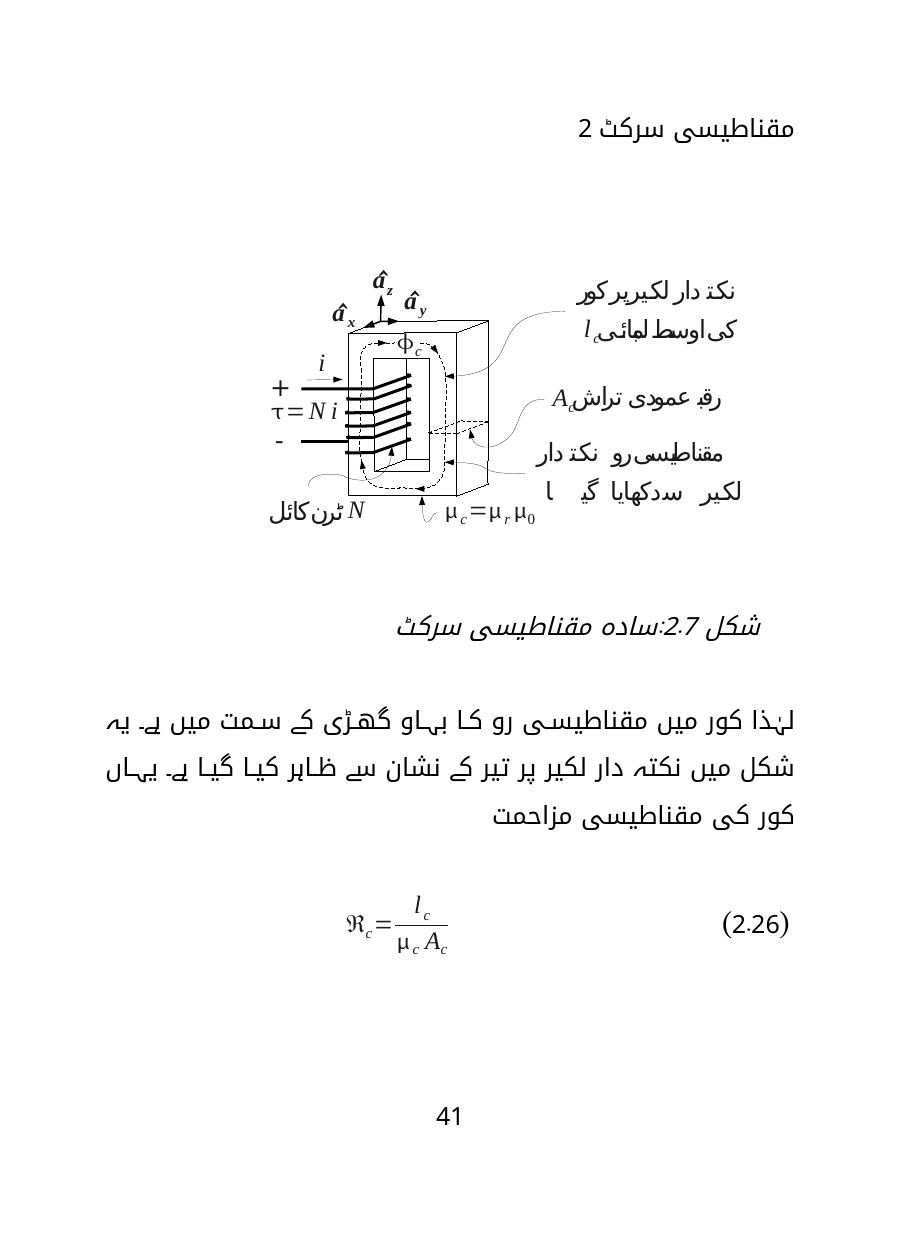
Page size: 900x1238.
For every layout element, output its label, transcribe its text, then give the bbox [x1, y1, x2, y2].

text لہٰذا کور میں مقناطیسی رو کا بہاو گھڑی کے سمت میں ہے۔ یہ شکل میں نکتہ دار لکیر پر تیر کے نشان سے ظاہر کیا گیا ہے۔ یہاں کور کی مقناطیسی مزاحمت [105, 697, 795, 839]
table_header [105, 886, 681, 976]
table_header (2.26) [681, 886, 795, 976]
text شکل 2.7:سادہ مقناطیسی سرکٹ [140, 195, 759, 651]
